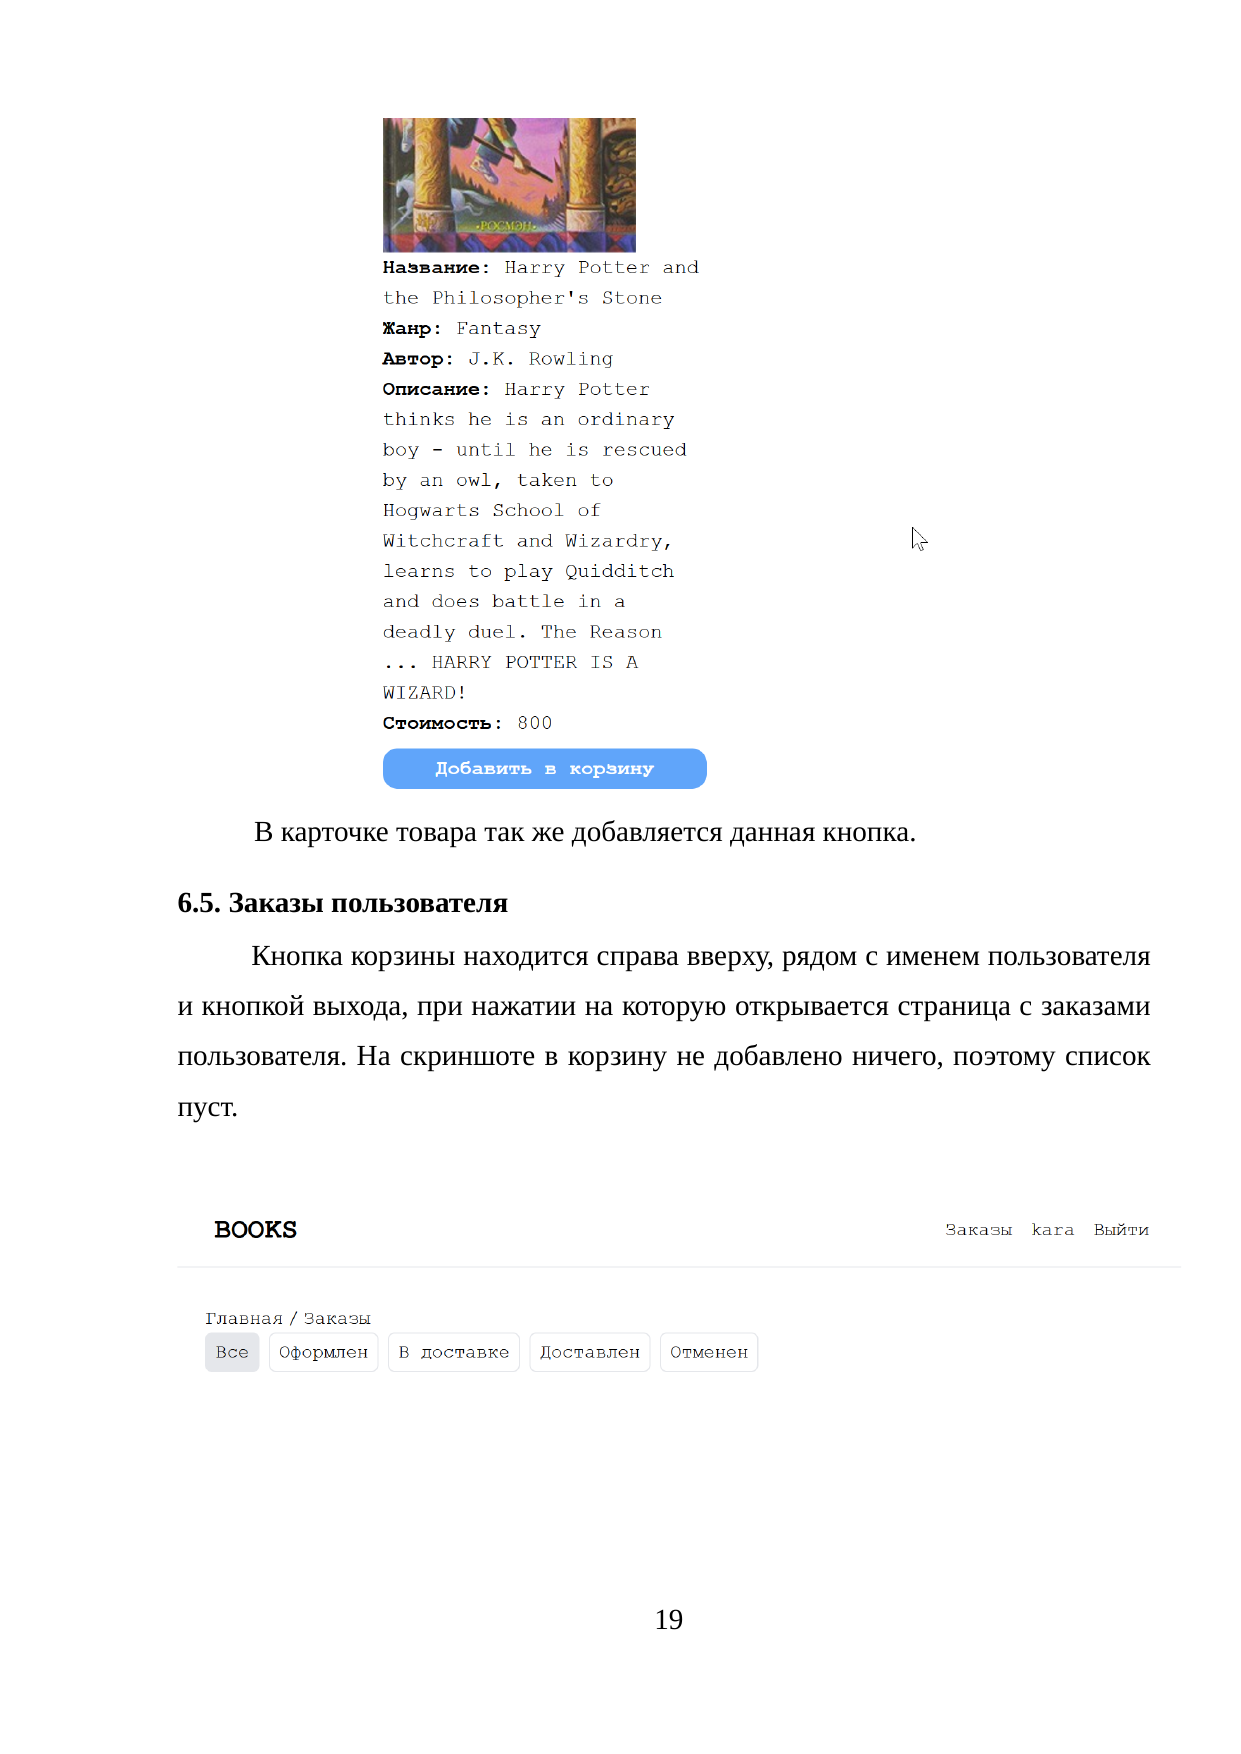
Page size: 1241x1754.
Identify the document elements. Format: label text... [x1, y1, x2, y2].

text Кнопка корзины находится справа вверху, рядом с именем пользователя и кнопкой выхода, при нажатии на которую открывается страница с заказами пользователя. На скриншоте в корзину не добавлено ничего, поэтому список пуст. [177, 938, 1152, 1122]
text В карточке товара так же добавляется данная кнопка. [177, 814, 1152, 848]
picture [352, 118, 977, 798]
subtitle 6.5. Заказы пользователя [177, 886, 1152, 919]
picture [177, 1193, 1182, 1538]
